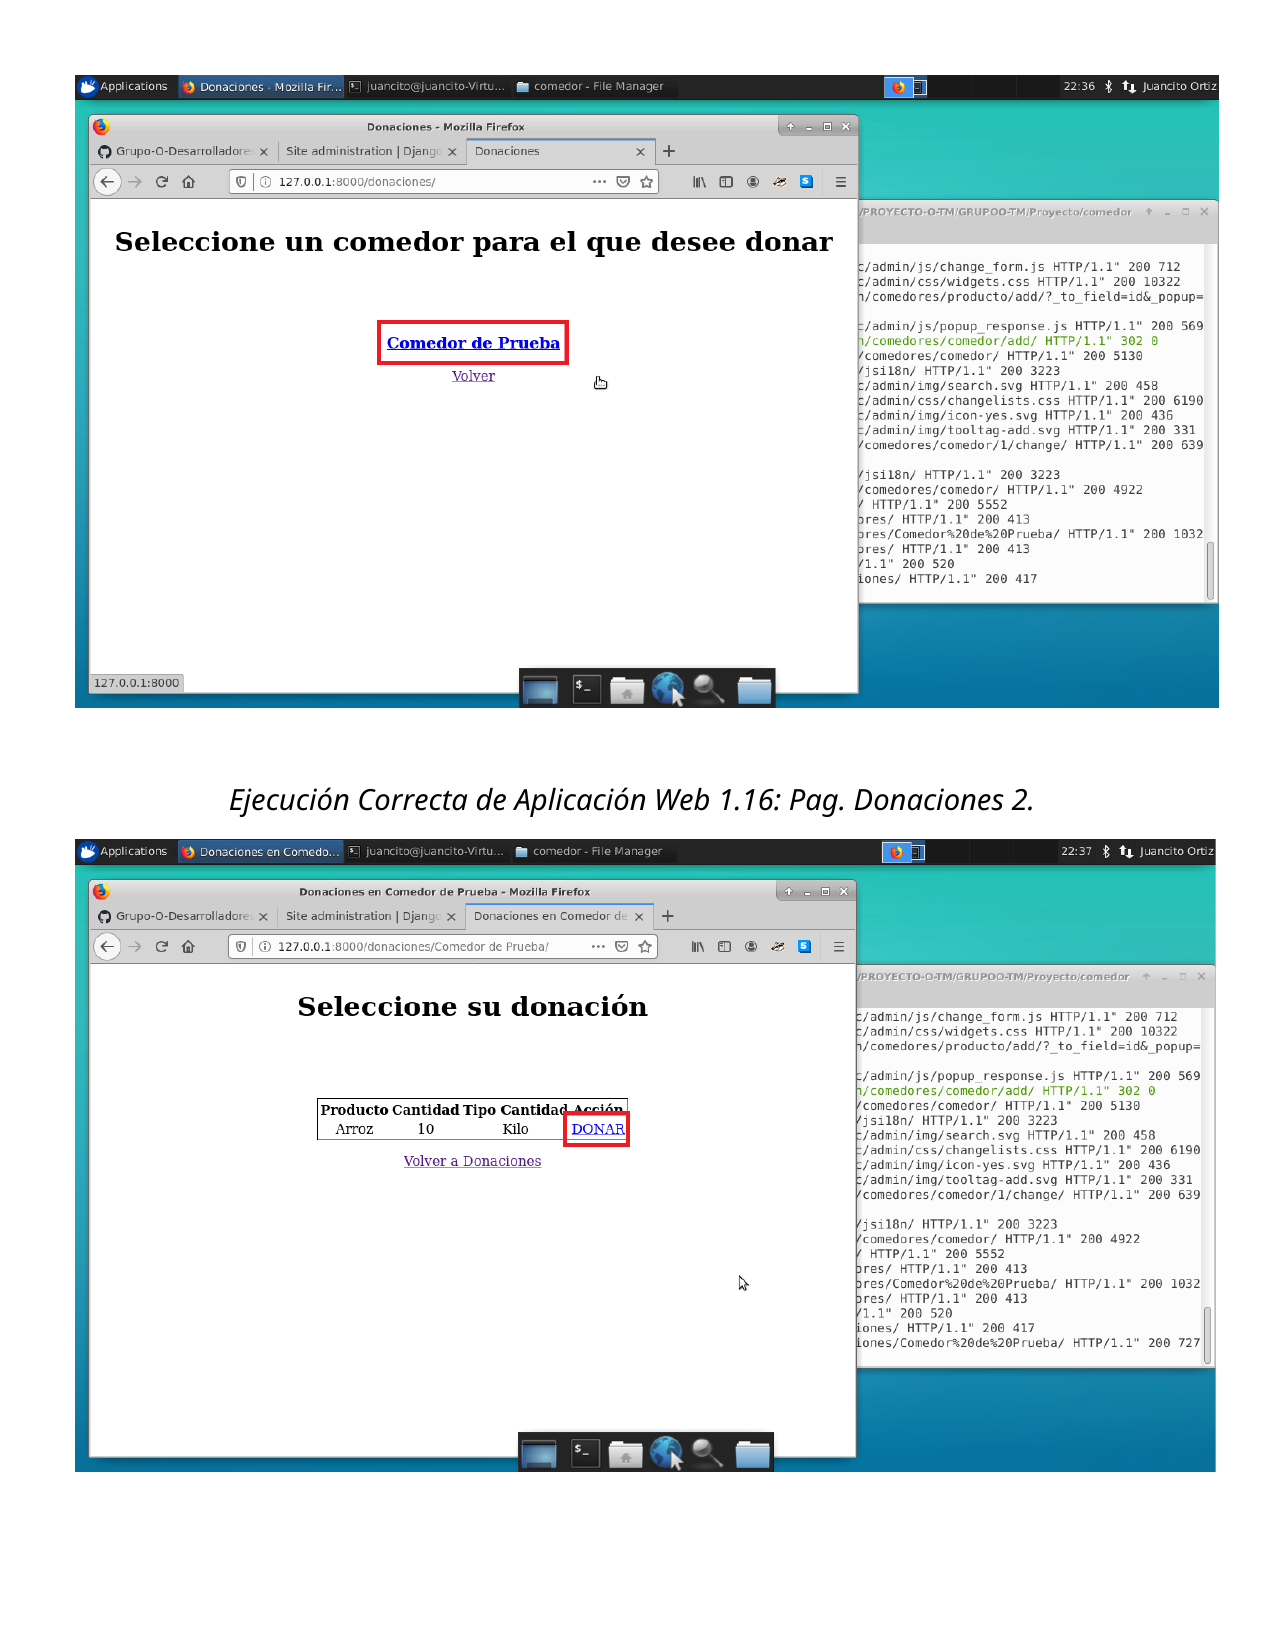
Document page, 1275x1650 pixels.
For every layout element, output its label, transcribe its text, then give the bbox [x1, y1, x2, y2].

list Ejecución Correcta de Aplicación Web 1.16: Pag. Donaciones 2. [75, 780, 1200, 819]
